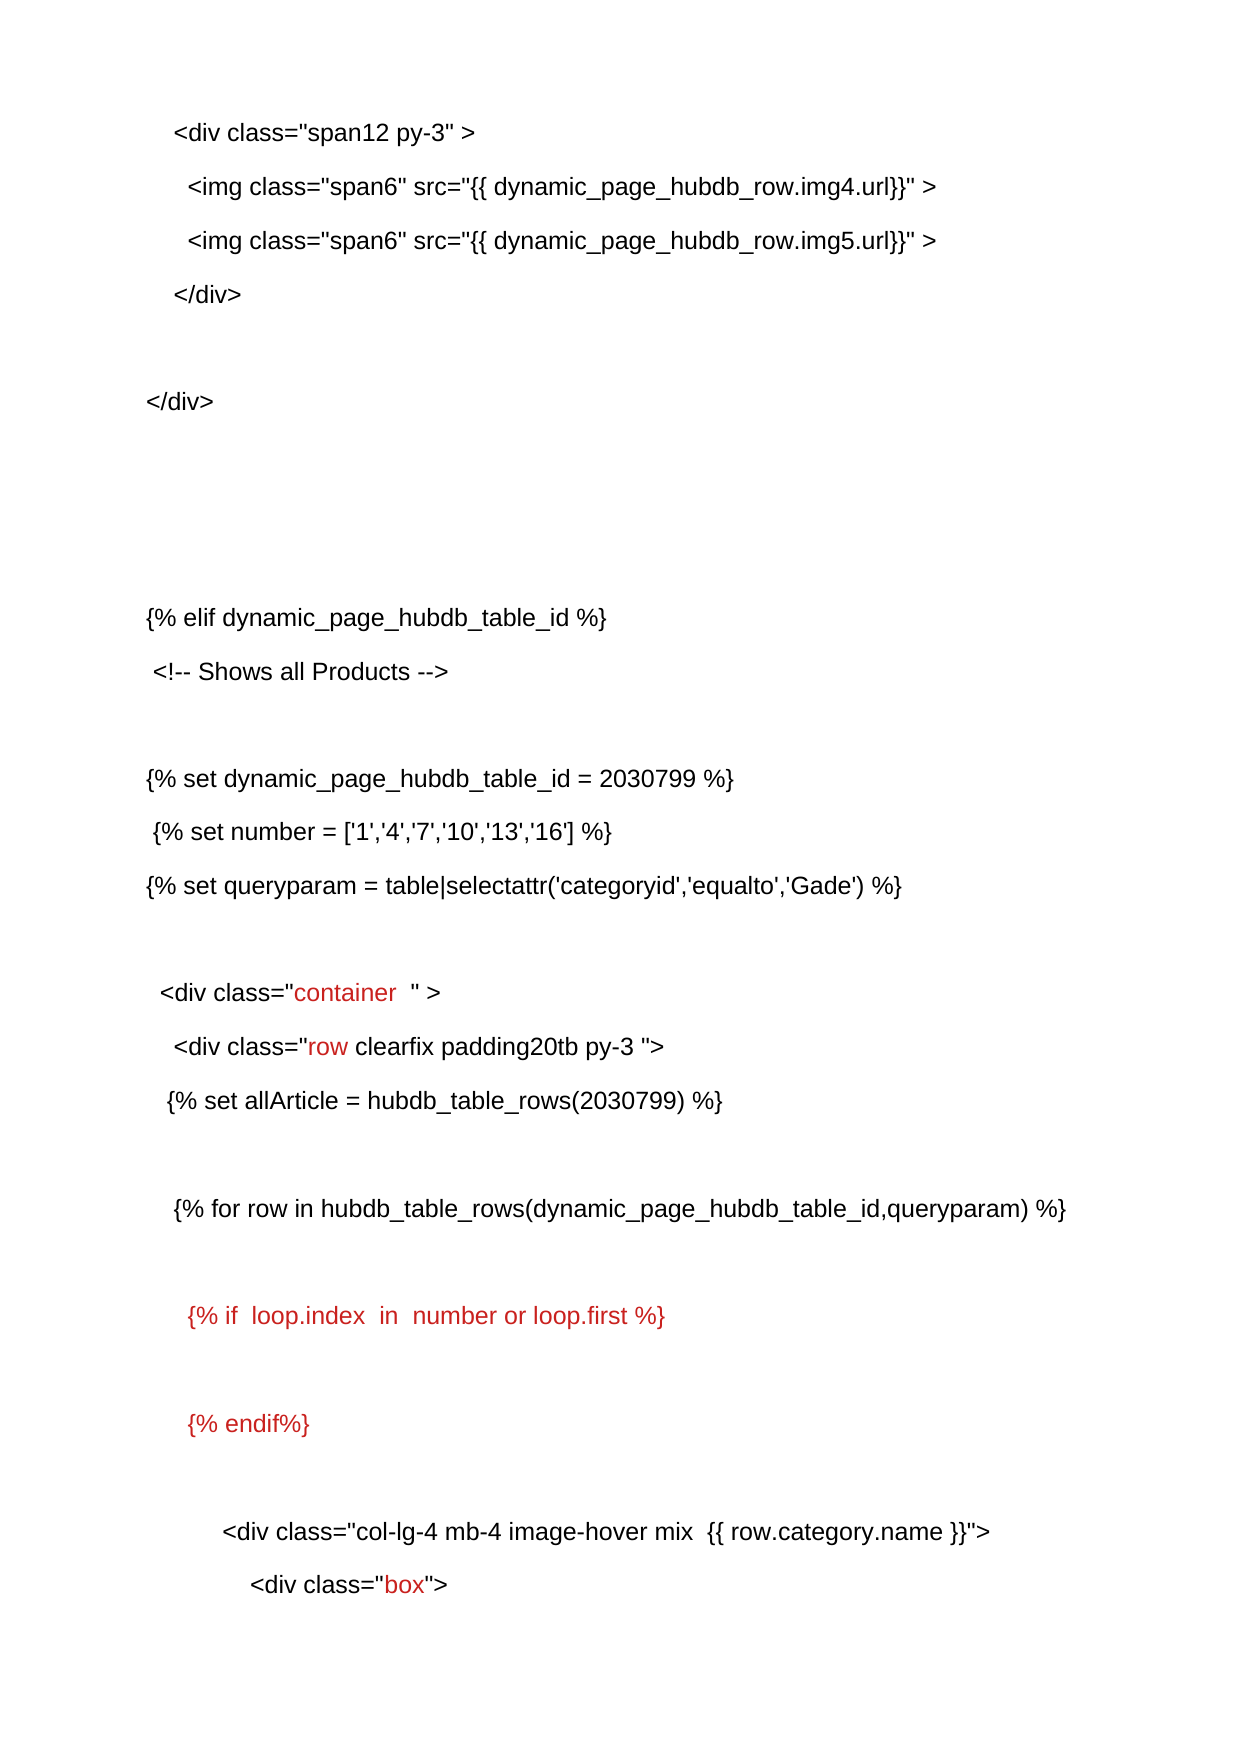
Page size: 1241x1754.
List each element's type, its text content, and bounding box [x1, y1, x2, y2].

text <div class="row clearfix padding20tb py-3 "> [118, 1032, 1122, 1061]
text <div class="container " > [118, 978, 1122, 1007]
text <img class="span6" src="{{ dynamic_page_hubdb_row.img4.url}}" > [118, 172, 1122, 201]
text {% for row in hubdb_table_rows(dynamic_page_hubdb_table_id,queryparam) %} [118, 1193, 1122, 1222]
text {% if loop.index in number or loop.first %} [118, 1301, 1122, 1330]
text </div> [118, 280, 1122, 308]
text <div class="span12 py-3" > [118, 118, 1122, 147]
text {% set number = ['1','4','7','10','13','16'] %} [118, 817, 1122, 846]
text {% elif dynamic_page_hubdb_table_id %} [118, 603, 1122, 632]
text <!-- Shows all Products --> [118, 657, 1122, 685]
text {% set allArticle = hubdb_table_rows(2030799) %} [118, 1086, 1122, 1114]
text </div> [118, 387, 1122, 416]
text {% set queryparam = table|selectattr('categoryid','equalto','Gade') %} [118, 871, 1122, 900]
text <div class="box"> [118, 1571, 1122, 1599]
text {% set dynamic_page_hubdb_table_id = 2030799 %} [118, 763, 1122, 792]
text {% endif%} [118, 1409, 1122, 1438]
text <div class="col-lg-4 mb-4 image-hover mix {{ row.category.name }}"> [118, 1517, 1122, 1545]
text <img class="span6" src="{{ dynamic_page_hubdb_row.img5.url}}" > [118, 226, 1122, 254]
